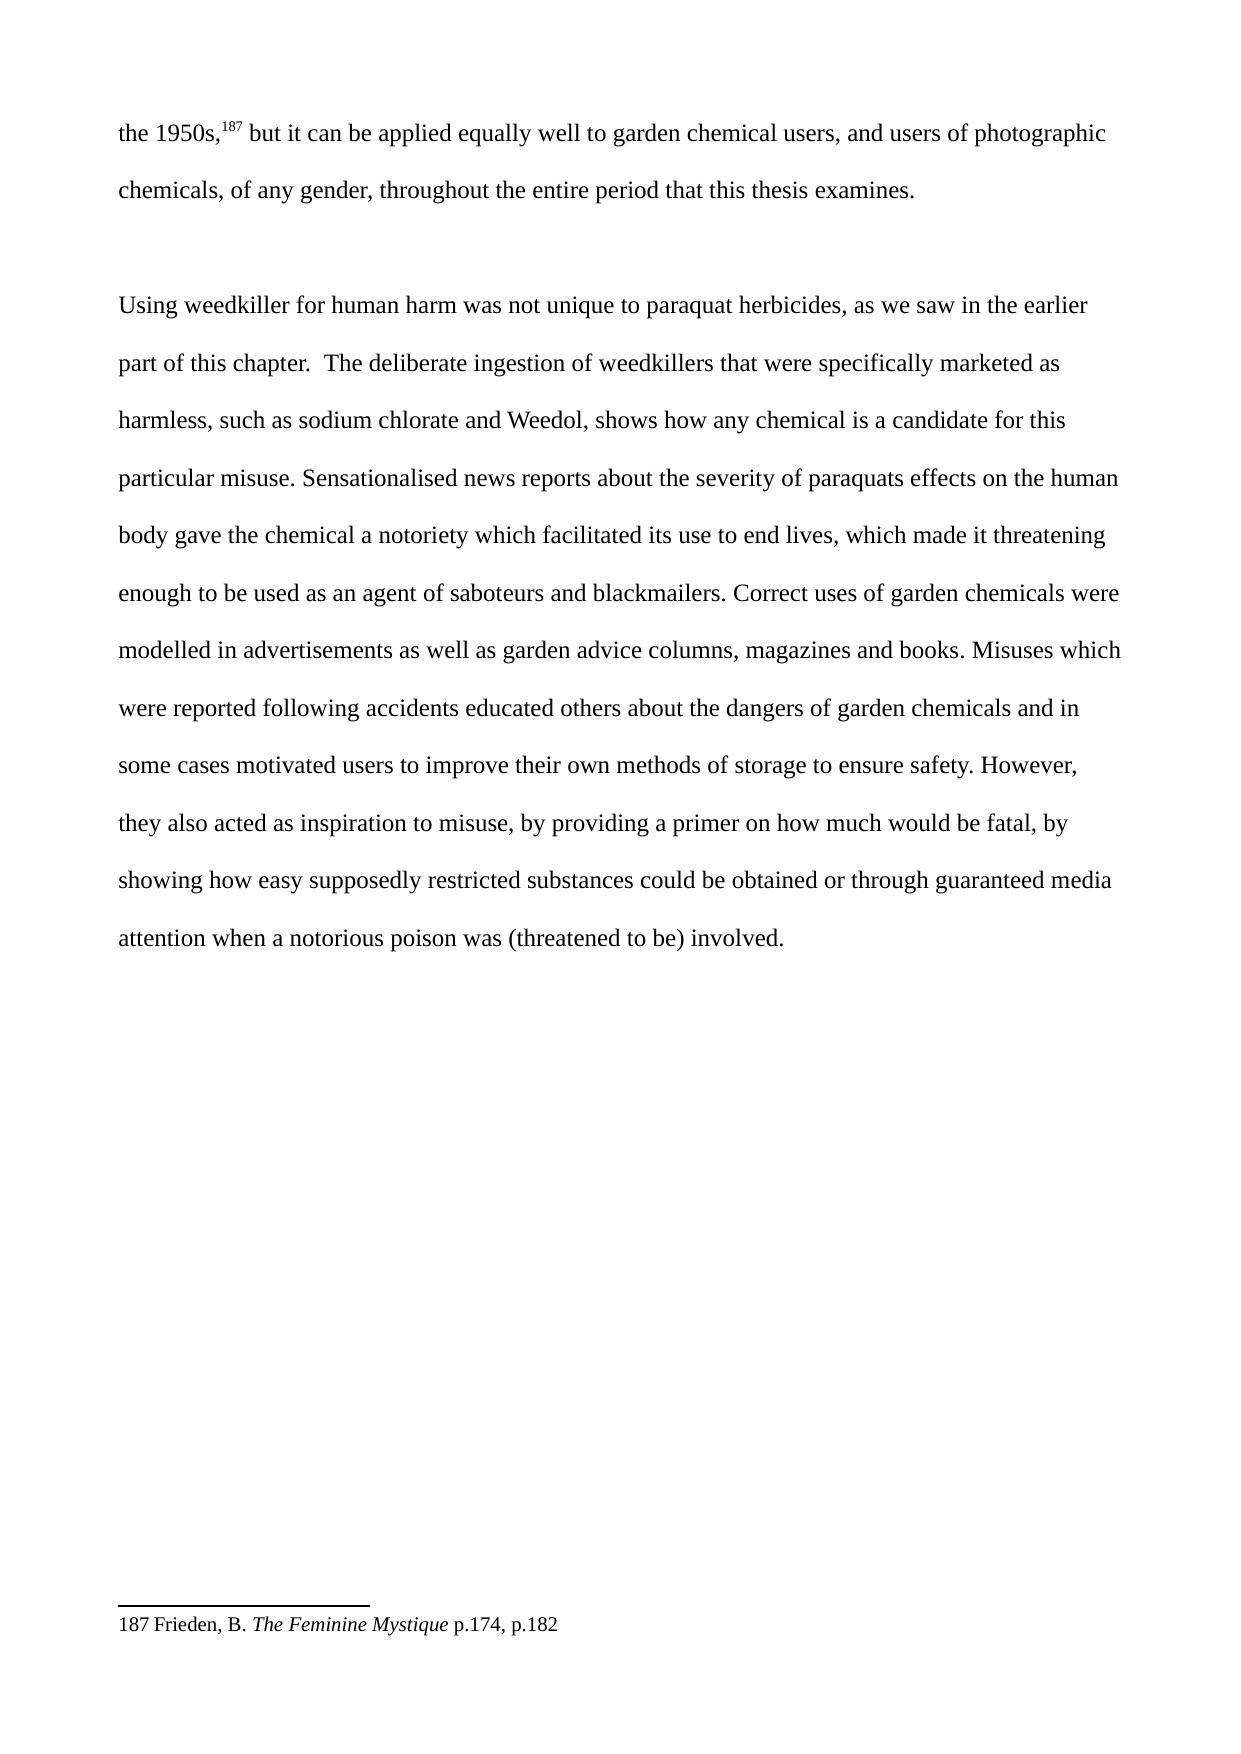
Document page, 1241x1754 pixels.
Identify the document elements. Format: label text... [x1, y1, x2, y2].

text Frieden, B. The Feminine Mystique p.174, p.182 [118, 1612, 1122, 1636]
text Using weedkiller for human harm was not unique to paraquat herbicides, as we saw in the earlier part of this chapter. The deliberate ingestion of weedkillers that were specifically marketed as harmless, such as sodium chlorate and Weedol, shows how any chemical is a candidate for this particular misuse. Sensationalised news reports about the severity of paraquats effects on the human body gave the chemical a notoriety which facilitated its use to end lives, which made it threatening enough to be used as an agent of saboteurs and blackmailers. Correct uses of garden chemicals were modelled in advertisements as well as garden advice columns, magazines and books. Misuses which were reported following accidents educated others about the dangers of garden chemicals and in some cases motivated users to improve their own methods of storage to ensure safety. However, they also acted as inspiration to misuse, by providing a primer on how much would be fatal, by showing how easy supposedly restricted substances could be obtained or through guaranteed media attention when a notorious poison was (threatened to be) involved. [118, 291, 1122, 952]
text Weeding and success in using weedkiller hinges on correctly identifying the weed and then selecting the correct herbicide for both the situation and the plant, followed by applying it correctly. An example of how the first hurdle must be cleared can be seen in the case of a gardener who sent in a sample of problem "moss" from their lawn, and asked for advice to treat it. They were told that it was in fact chickweed, which explained why moss killer had been ineffective, and directed to the appropriate weedkiller. Using herbicides requires intellectual work, even if the following physical work is less arduous than weeding purely by hand. Like choosing chemicals for cleaning the home, the gardener must be able to select the right one for the job. By adding this layer of skill, understanding which chemical to select, on top of identifying the weeds, a menial task becomes one for an expert. This use of chemical products can be thought of thought of as a way of engaging with the wider world of scientific research and development, of modernising one's practices and keeping up with the times, if not the neighbours. Betty Frieden used this argument in her discussion of women and consumption, particularly regarding the proliferation of household cleaning products in the 1950s, but it can be applied equally well to garden chemical users, and users of photographic chemicals, of any gender, throughout the entire period that this thesis examines. [118, 118, 1122, 204]
